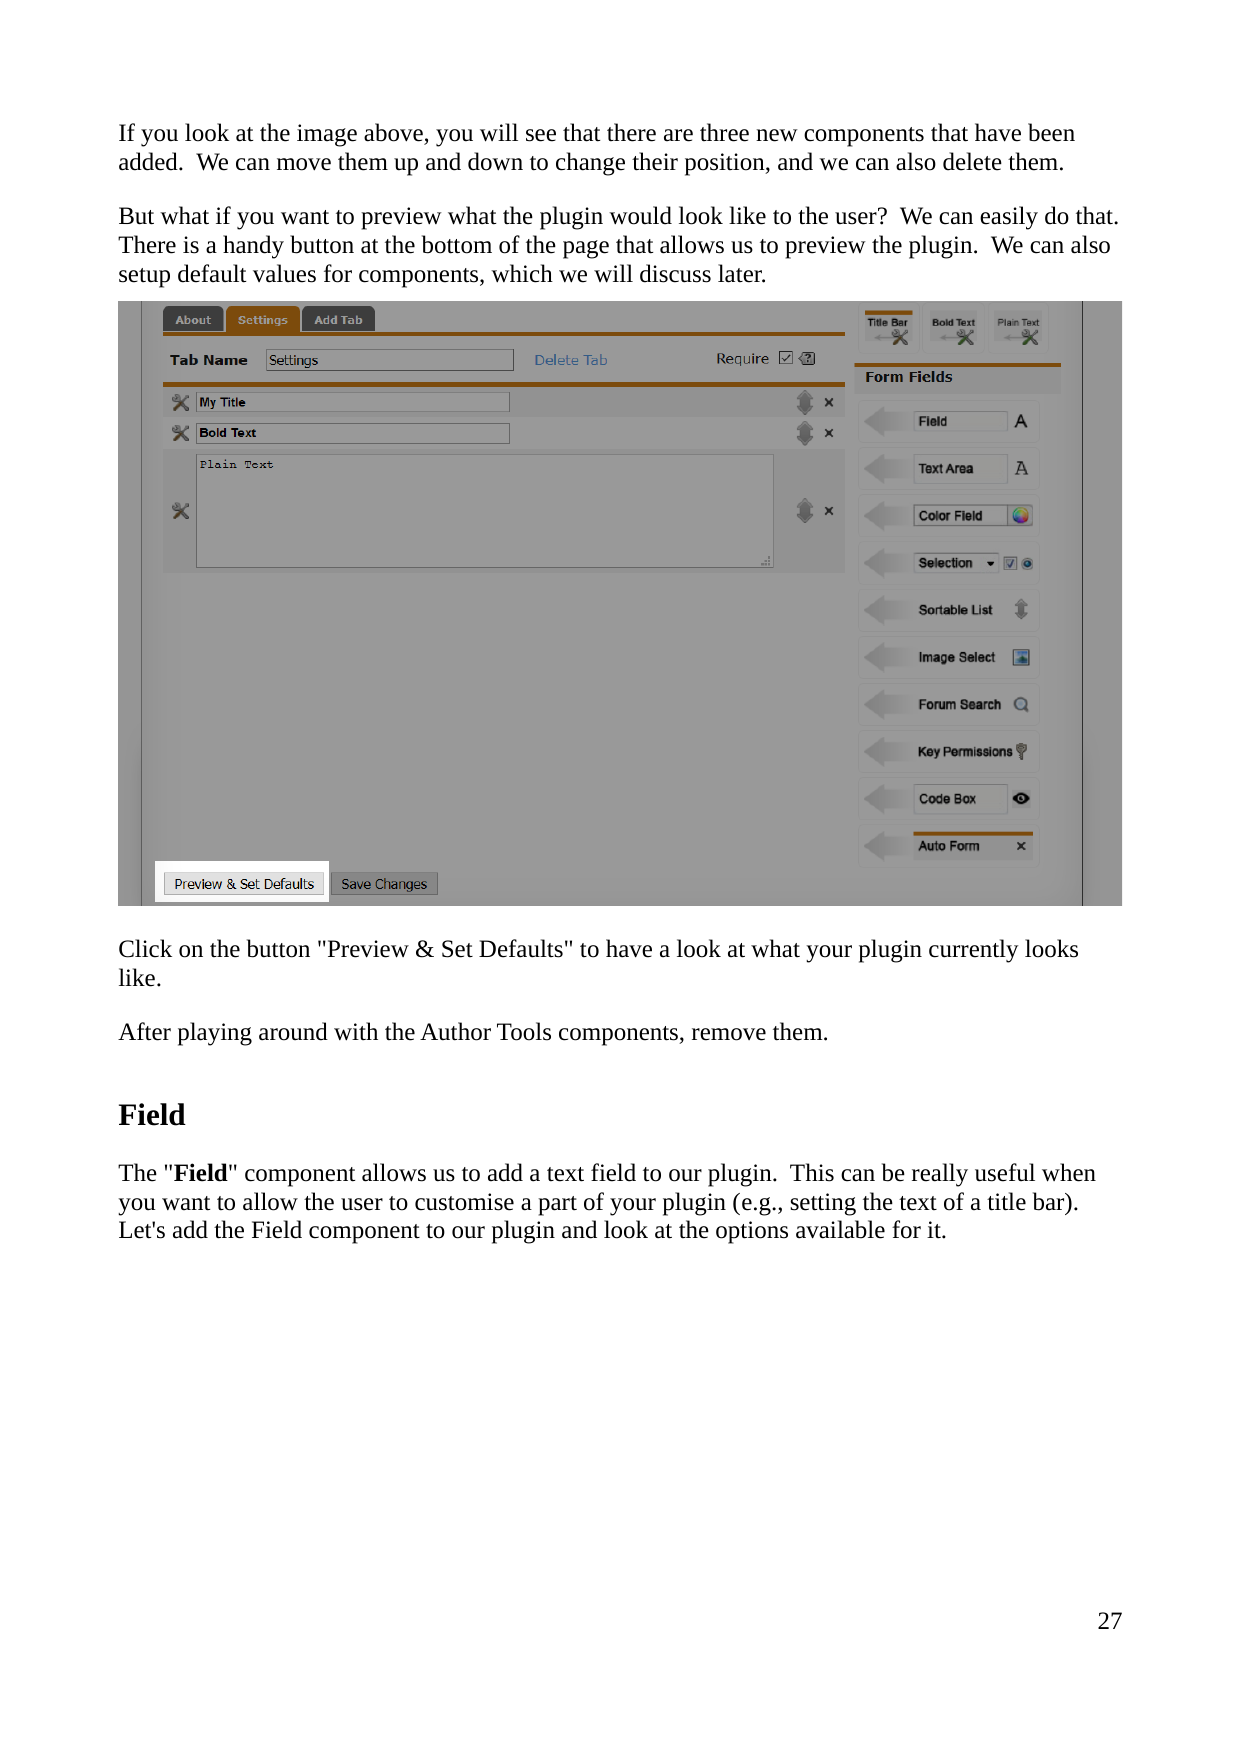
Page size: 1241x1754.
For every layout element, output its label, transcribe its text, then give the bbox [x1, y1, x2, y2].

text If you look at the image above, you will see that there are three new components that have been added. We can move them up and down to change their position, and we can also delete them. [118, 118, 1122, 176]
picture [118, 301, 1123, 906]
text The "Field" component allows us to add a text field to our plugin. This can be really useful when you want to allow the user to customise a part of your plugin (e.g., setting the text of a title bar). Let's add the Field component to our plugin and look at the options available for it. [118, 1158, 1122, 1244]
text But what if you want to preview what the plugin would look like to the user? We can easily do that. There is a handy button at the bottom of the page that allows us to preview the plugin. We can also setup default values for components, which we will discuss later. [118, 201, 1122, 287]
text Field [118, 1097, 1122, 1133]
text Click on the button "Preview & Set Defaults" to have a look at what your plugin currently looks like. [118, 934, 1122, 991]
text After playing around with the Author Tools components, remove them. [118, 1017, 1122, 1046]
